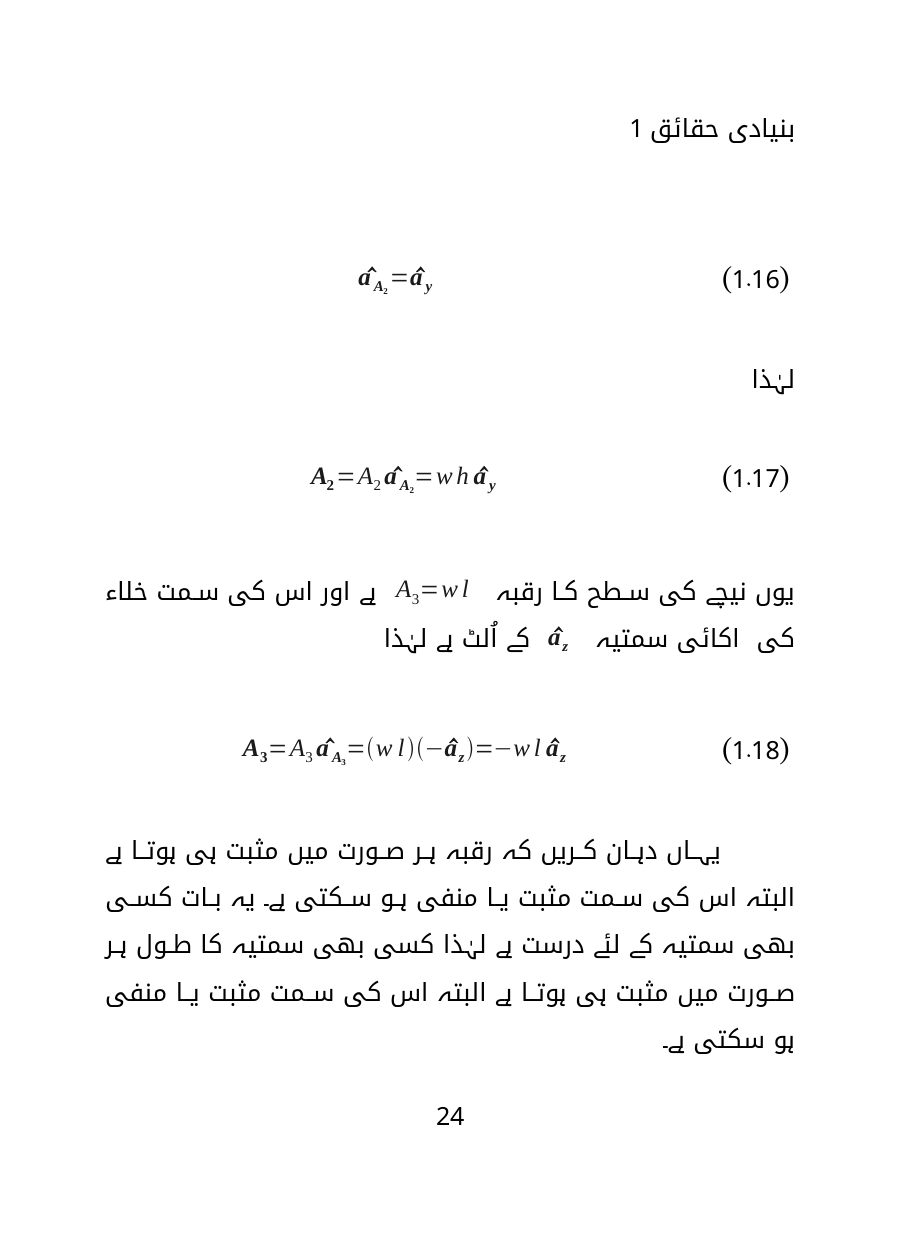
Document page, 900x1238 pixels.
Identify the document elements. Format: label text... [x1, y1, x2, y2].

table_header (1.16) [694, 251, 795, 322]
table_header [105, 450, 689, 521]
table_header (1.17) [689, 450, 795, 521]
text لہٰذا [105, 356, 795, 403]
text یہاں دہان کریں کہ رقبہ ہر صورت میں مثبت ہی ہوتا ہے البتہ اس کی سمت مثبت یا منفی ہو سکتی ہے۔ یہ بات کسی بھی سمتیہ کے لئے درست ہے لہٰذا کسی بھی سمتیہ کا طول ہر صورت میں مثبت ہی ہوتا ہے البتہ اس کی سمت مثبت یا منفی ہو سکتی ہے۔ [105, 827, 795, 1064]
table_header [105, 251, 694, 322]
text یوں نیچے کی سطح کا رقبہ ہے اور اس کی سمت خلاء کی اکائی سمتیہ کے اُلٹ ہے لہٰذا [105, 568, 795, 663]
table_header [105, 722, 692, 793]
table_header (1.18) [693, 722, 795, 793]
